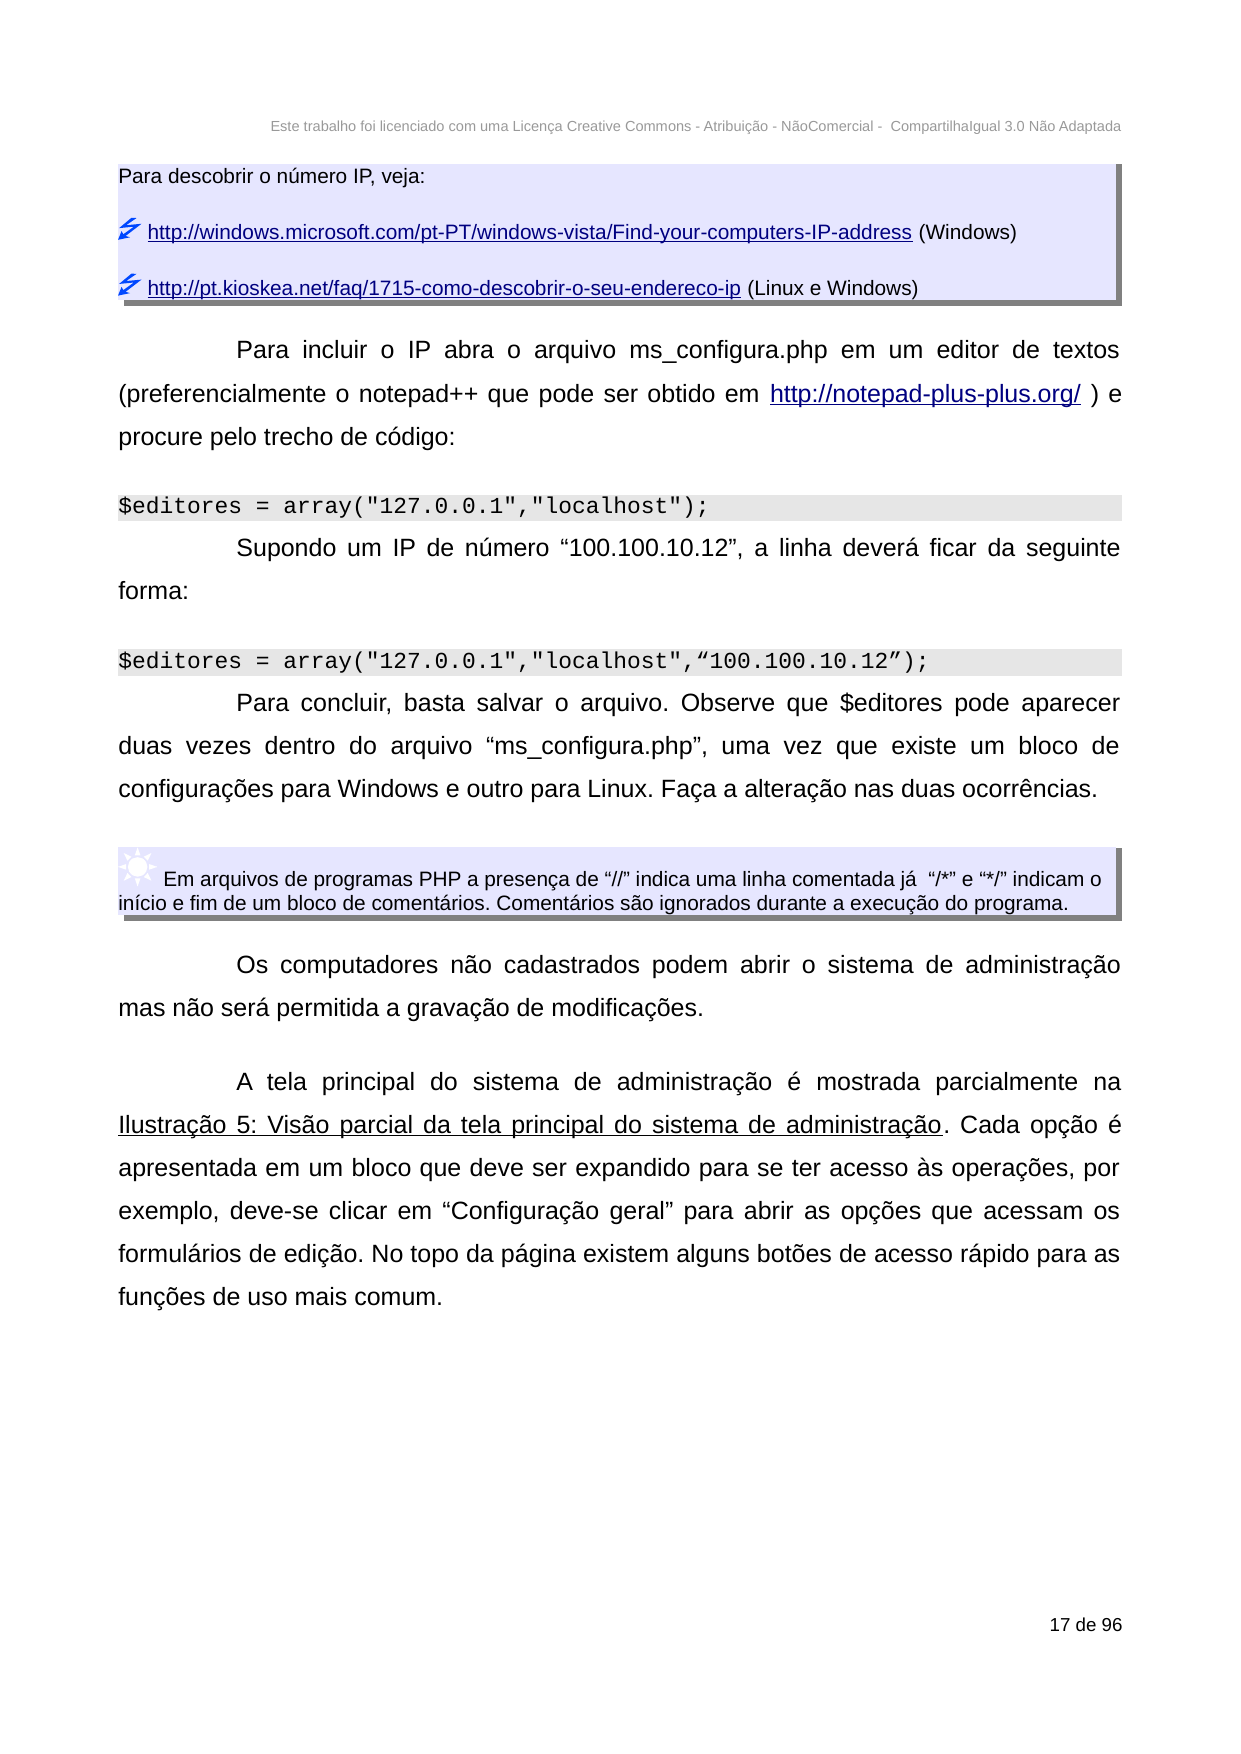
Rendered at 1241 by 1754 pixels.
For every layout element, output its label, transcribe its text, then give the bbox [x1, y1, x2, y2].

picture [149, 864, 158, 870]
picture [134, 878, 141, 887]
text http://pt.kioskea.net/faq/1715-como-descobrir-o-seu-endereco-ip (Linux e Windows) [118, 274, 1116, 300]
text $editores = array("127.0.0.1","localhost"); [118, 495, 1122, 521]
text Em arquivos de programas PHP a presença de “//” indica uma linha comentada já “/*” e “*/” indicam o início e fim de um bloco de comentários. Comentários são ignorados durante a execução do programa. [118, 847, 1116, 915]
text http://windows.microsoft.com/pt-PT/windows-vista/Find-your-computers-IP-address (Windows) [118, 218, 1116, 244]
text Supondo um IP de número “100.100.10.12”, a linha deverá ficar da seguinte forma: [118, 533, 1122, 605]
text A tela principal do sistema de administração é mostrada parcialmente na Ilustração 5: Visão parcial da tela principal do sistema de administração. Cada opção é apresentada em um bloco que deve ser expandido para se ter acesso às operações, por exemplo, deve-se clicar em “Configuração geral” para abrir as opções que acessam os formulários de edição. No topo da página existem alguns botões de acesso rápido para as funções de uso mais comum. [118, 1067, 1122, 1311]
text $editores = array("127.0.0.1","localhost",“100.100.10.12”); [118, 649, 1122, 676]
text Para descobrir o número IP, veja: [118, 164, 1116, 188]
text Para incluir o IP abra o arquivo ms_configura.php em um editor de textos (preferencialmente o notepad++ que pode ser obtido em http://notepad-plus-plus.org/ ) e procure pelo trecho de código: [118, 335, 1122, 450]
picture [134, 847, 141, 856]
text Para concluir, basta salvar o arquivo. Observe que $editores pode aparecer duas vezes dentro do arquivo “ms_configura.php”, uma vez que existe um bloco de configurações para Windows e outro para Linux. Faça a alteração nas duas ocorrências. [118, 688, 1122, 803]
text Os computadores não cadastrados podem abrir o sistema de administração mas não será permitida a gravação de modificações. [118, 950, 1122, 1022]
picture [118, 853, 152, 881]
